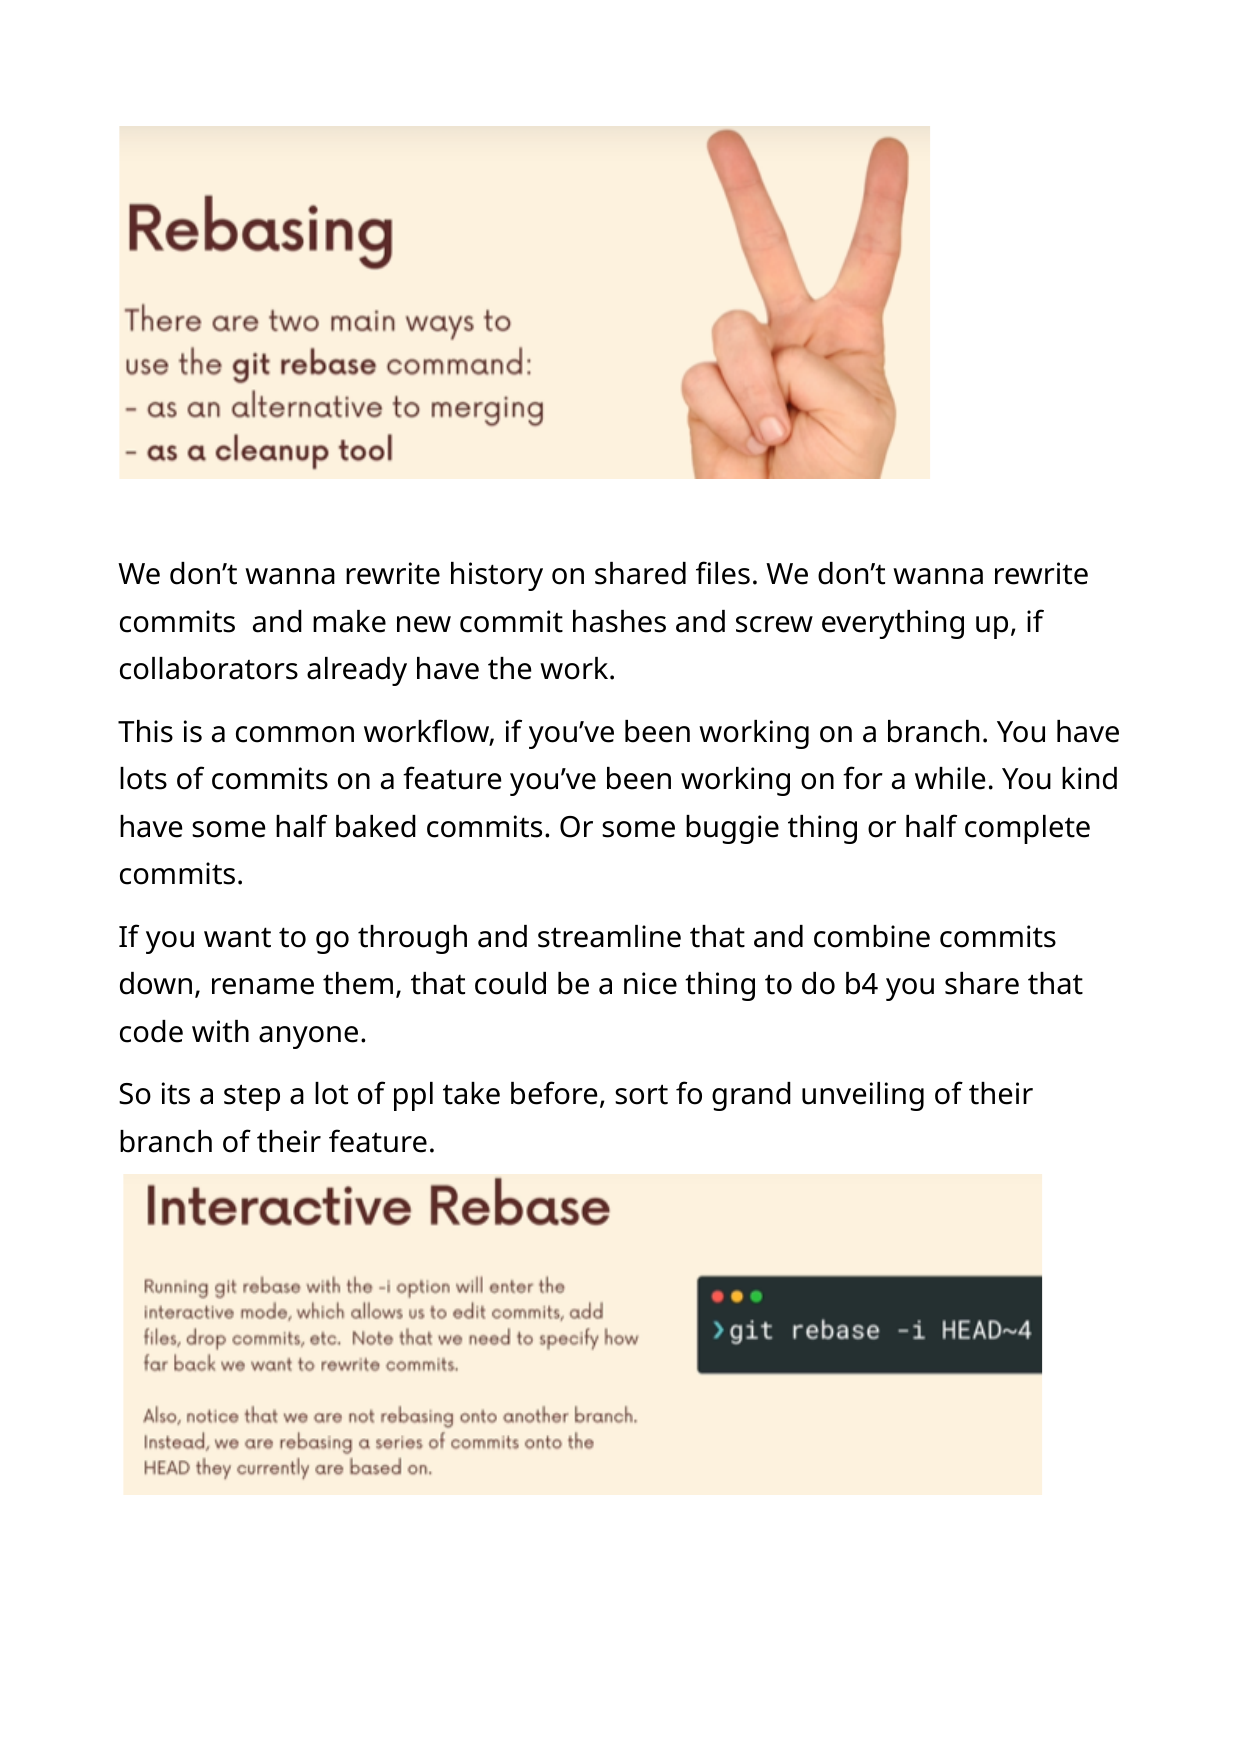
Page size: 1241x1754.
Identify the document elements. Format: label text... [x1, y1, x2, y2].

picture [119, 126, 931, 479]
text So its a step a lot of ppl take before, sort fo grand unveiling of their branch of their feature. [118, 1073, 1122, 1161]
text If you want to go through and streamline that and combine commits down, rename them, that could be a nice thing to do b4 you share that code with anyone. [118, 916, 1122, 1051]
text This is a common workflow, if you’ve been working on a branch. You have lots of commits on a feature you’ve been working on for a while. You kind have some half baked commits. Or some buggie thing or half complete commits. [118, 711, 1122, 893]
picture [123, 1174, 1043, 1495]
text We don’t wanna rewrite history on shared files. We don’t wanna rewrite commits and make new commit hashes and screw everything up, if collaborators already have the work. [118, 553, 1122, 688]
